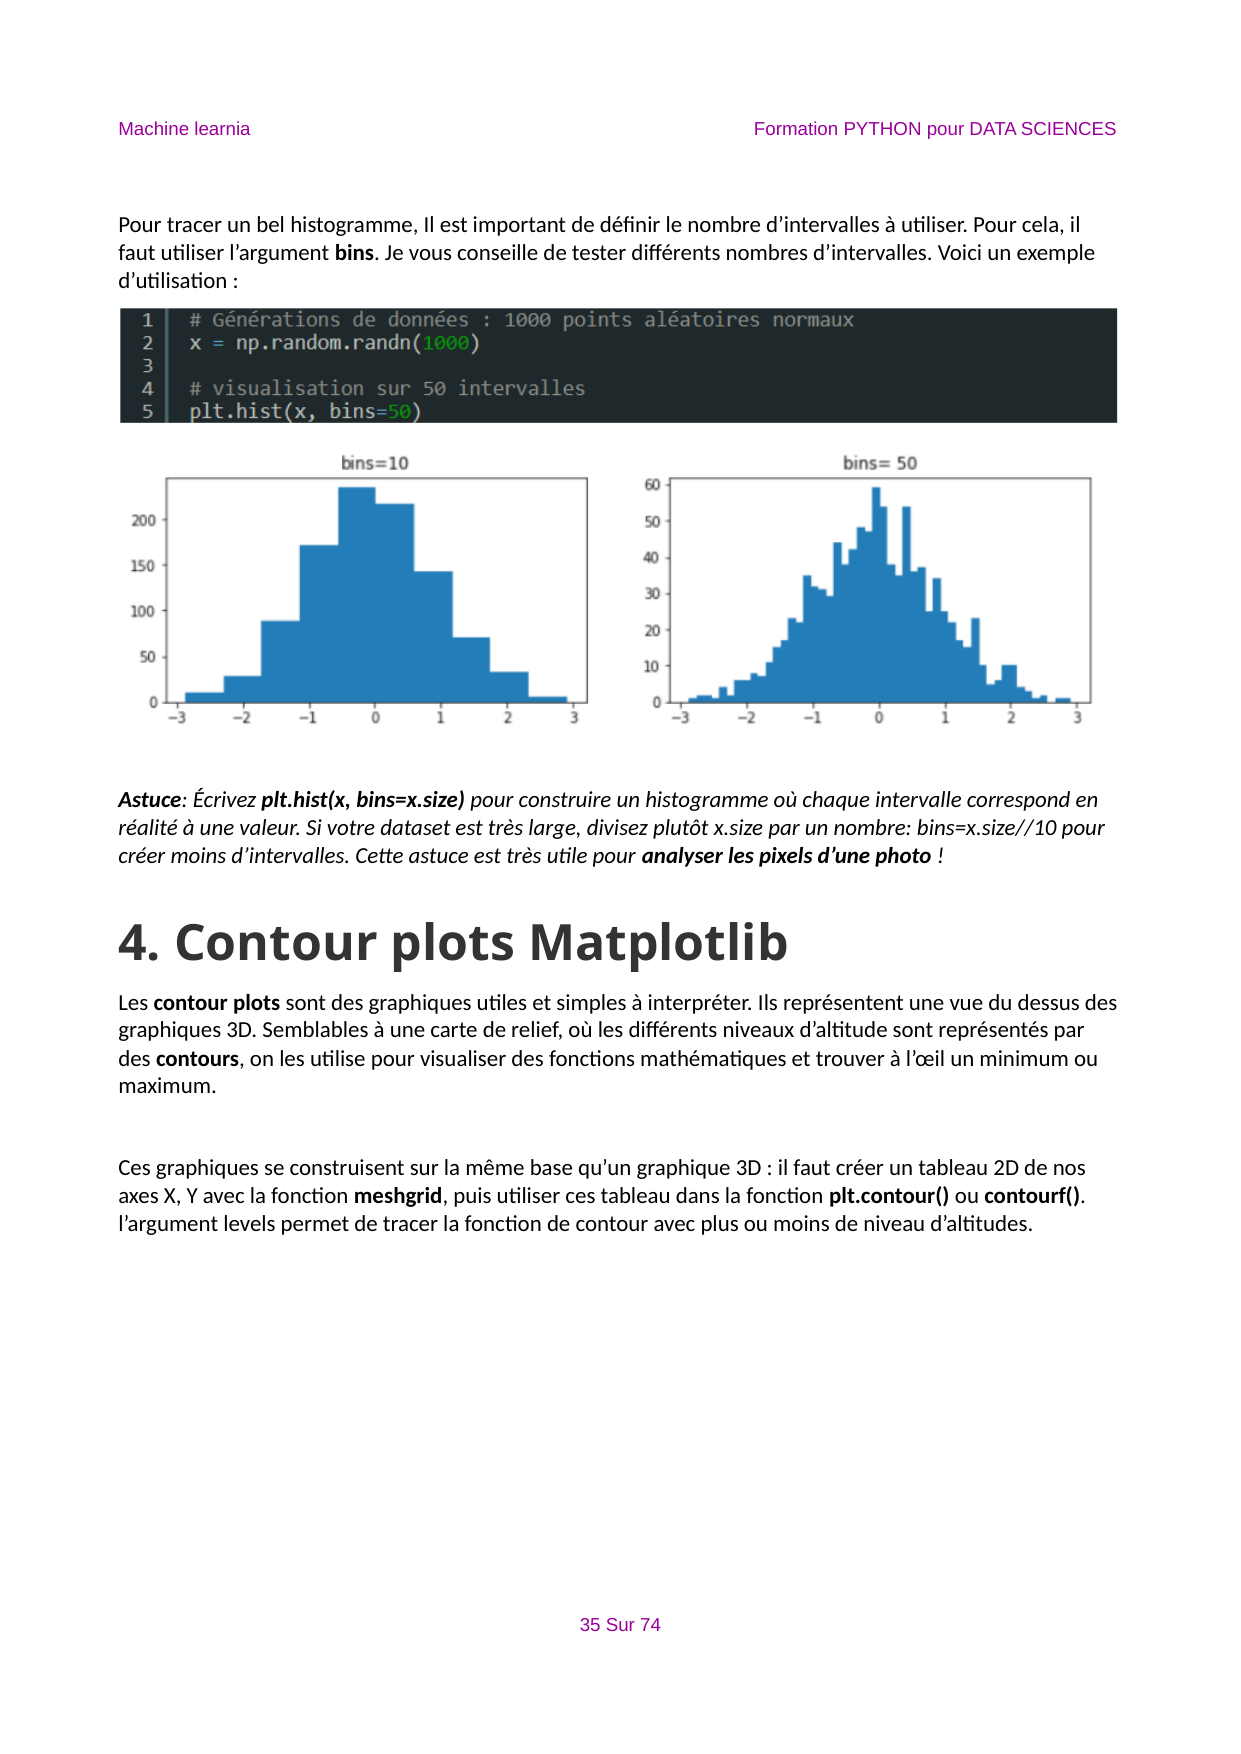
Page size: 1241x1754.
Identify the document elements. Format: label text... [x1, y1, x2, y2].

picture [118, 306, 1122, 745]
text Astuce: Écrivez plt.hist(x, bins=x.size) pour construire un histogramme où chaque intervalle correspond en réalité à une valeur. Si votre dataset est très large, divisez plutôt x.size par un nombre: bins=x.size//10 pour créer moins d’intervalles. Cette astuce est très utile pour analyser les pixels d’une photo ! [118, 785, 1122, 869]
text Pour tracer un bel histogramme, Il est important de définir le nombre d’intervalles à utiliser. Pour cela, il faut utiliser l’argument bins. Je vous conseille de tester différents nombres d’intervalles. Voici un exemple d’utilisation : [118, 210, 1122, 294]
text Ces graphiques se construisent sur la même base qu’un graphique 3D : il faut créer un tableau 2D de nos axes X, Y avec la fonction meshgrid, puis utiliser ces tableau dans la fonction plt.contour() ou contourf(). l’argument levels permet de tracer la fonction de contour avec plus ou moins de niveau d’altitudes. [118, 1153, 1122, 1237]
text Les contour plots sont des graphiques utiles et simples à interpréter. Ils représentent une vue du dessus des graphiques 3D. Semblables à une carte de relief, où les différents niveaux d’altitude sont représentés par des contours, on les utilise pour visualiser des fonctions mathématiques et trouver à l’œil un minimum ou maximum. [118, 988, 1122, 1100]
subtitle 4. Contour plots Matplotlib [118, 907, 1122, 975]
